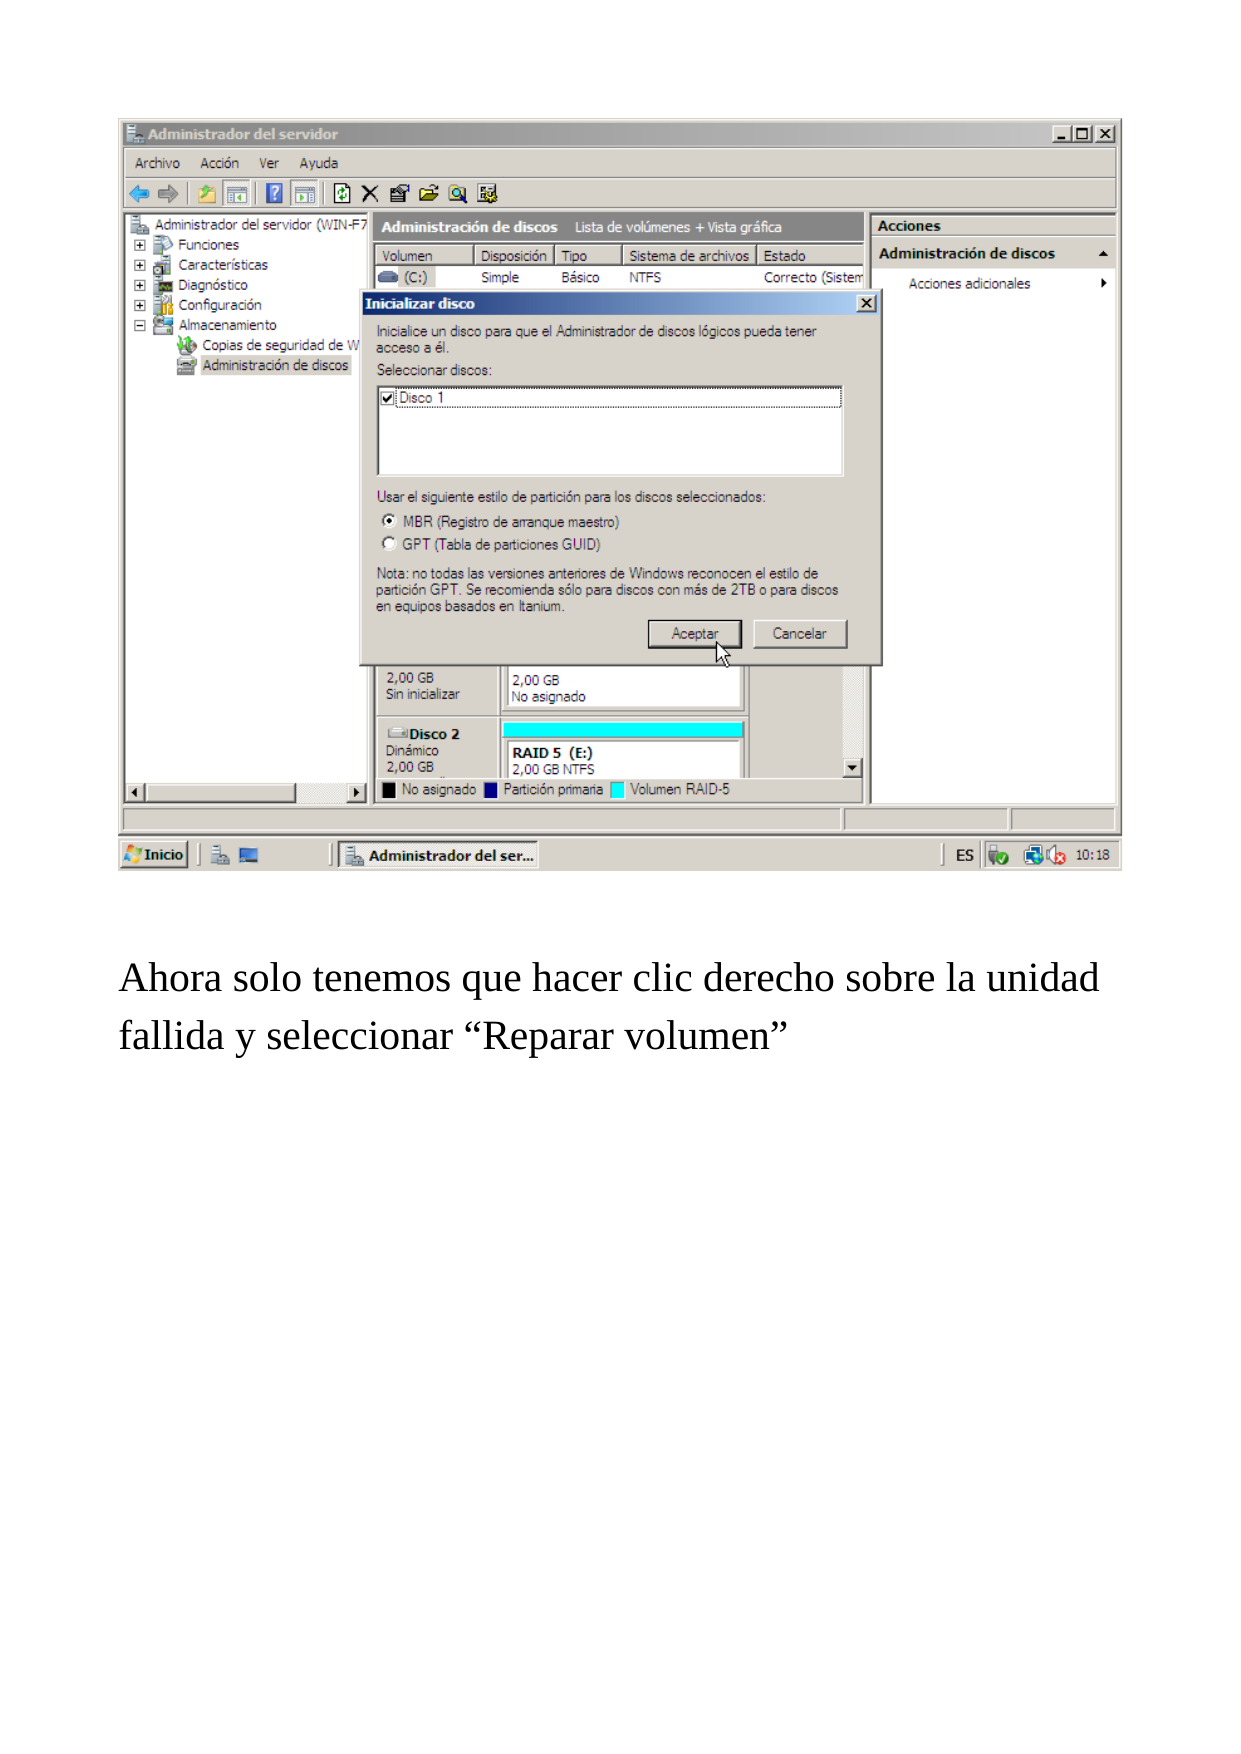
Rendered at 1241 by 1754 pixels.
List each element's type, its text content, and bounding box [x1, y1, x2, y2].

picture [118, 118, 1123, 871]
text Ahora solo tenemos que hacer clic derecho sobre la unidad fallida y seleccionar “Reparar volumen” [118, 953, 1122, 1058]
